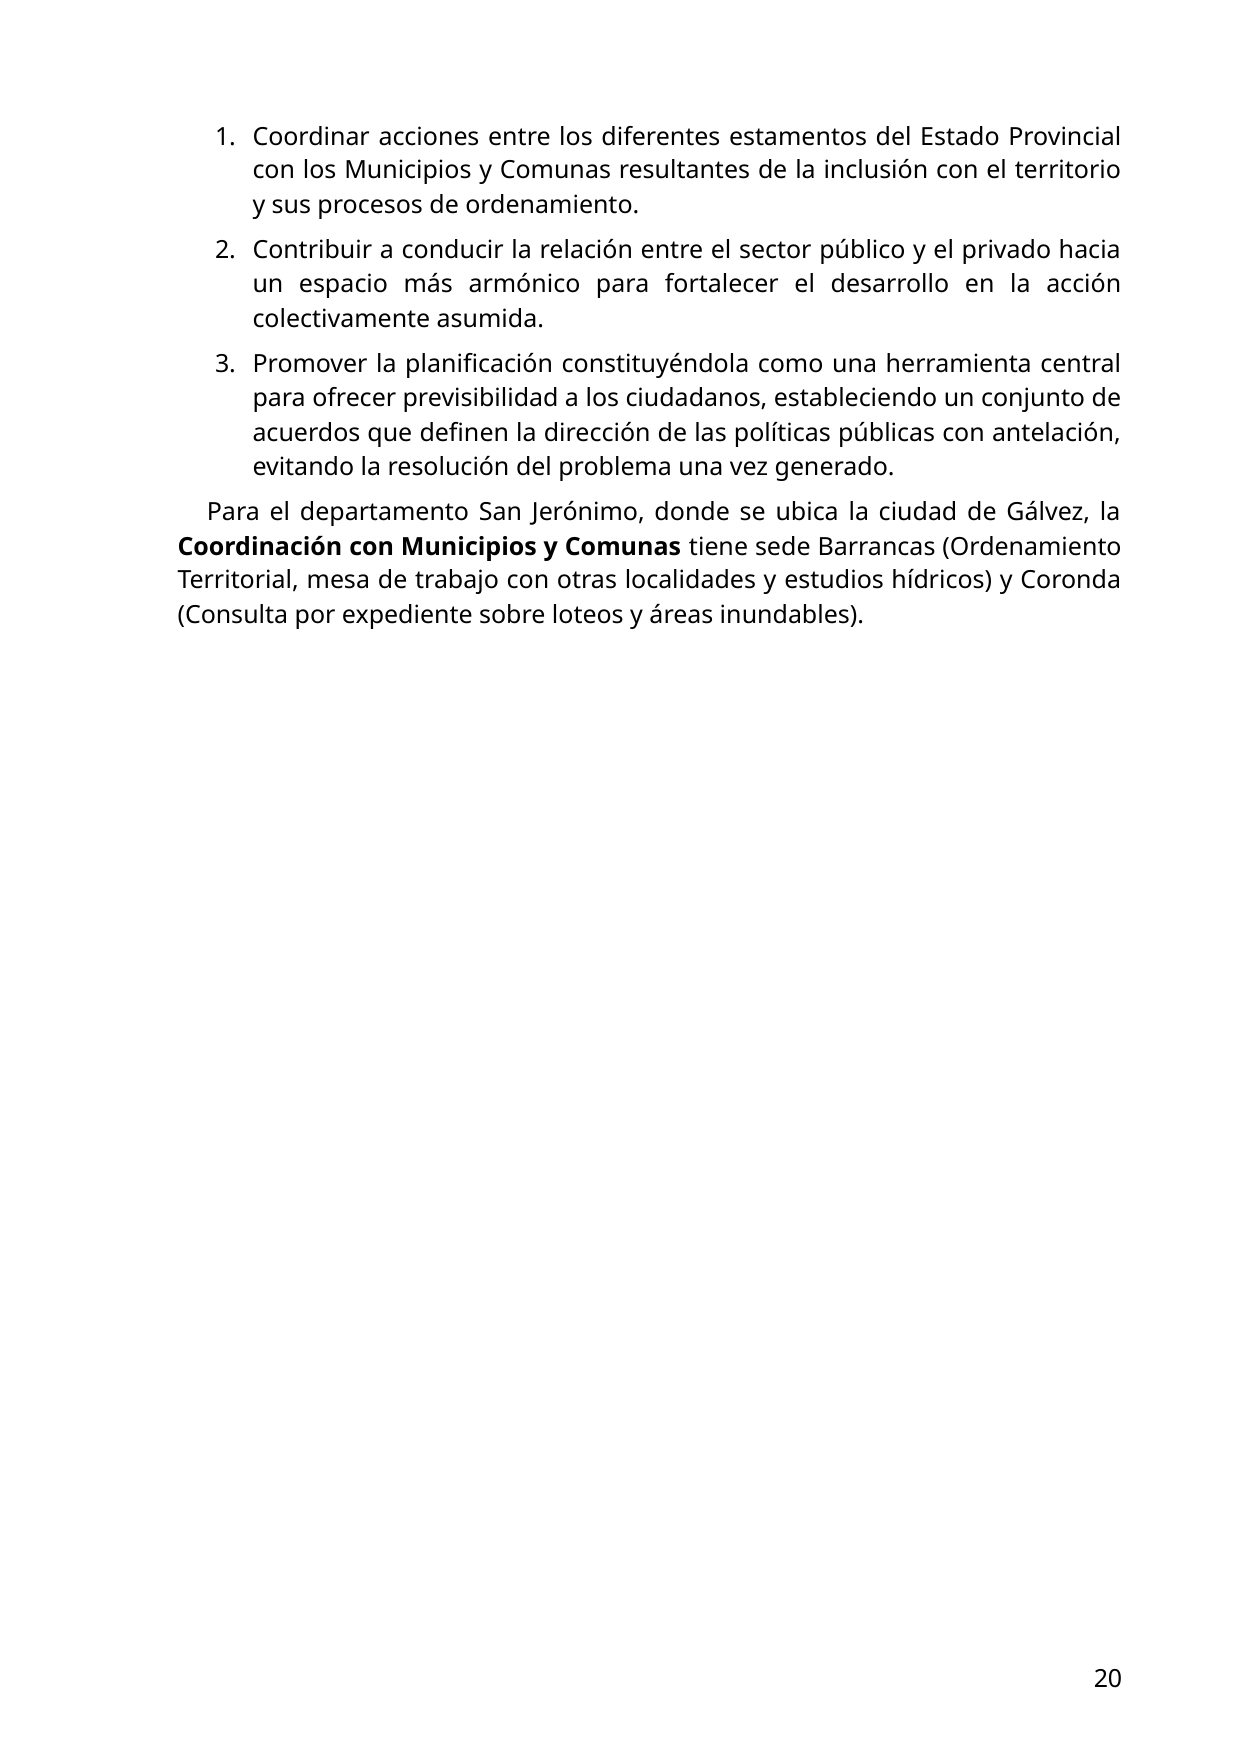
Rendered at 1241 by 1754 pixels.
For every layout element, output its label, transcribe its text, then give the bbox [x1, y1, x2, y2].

list Promover la planificación constituyéndola como una herramienta central para ofrecer previsibilidad a los ciudadanos, estableciendo un conjunto de acuerdos que definen la dirección de las políticas públicas con antelación, evitando la resolución del problema una vez generado. [215, 346, 1122, 482]
text Para el departamento San Jerónimo, donde se ubica la ciudad de Gálvez, la Coordinación con Municipios y Comunas tiene sede Barrancas (Ordenamiento Territorial, mesa de trabajo con otras localidades y estudios hídricos) y Coronda (Consulta por expediente sobre loteos y áreas inundables). [177, 494, 1122, 630]
list Contribuir a conducir la relación entre el sector público y el privado hacia un espacio más armónico para fortalecer el desarrollo en la acción colectivamente asumida. [215, 232, 1122, 334]
list Coordinar acciones entre los diferentes estamentos del Estado Provincial con los Municipios y Comunas resultantes de la inclusión con el territorio y sus procesos de ordenamiento. [215, 118, 1122, 220]
